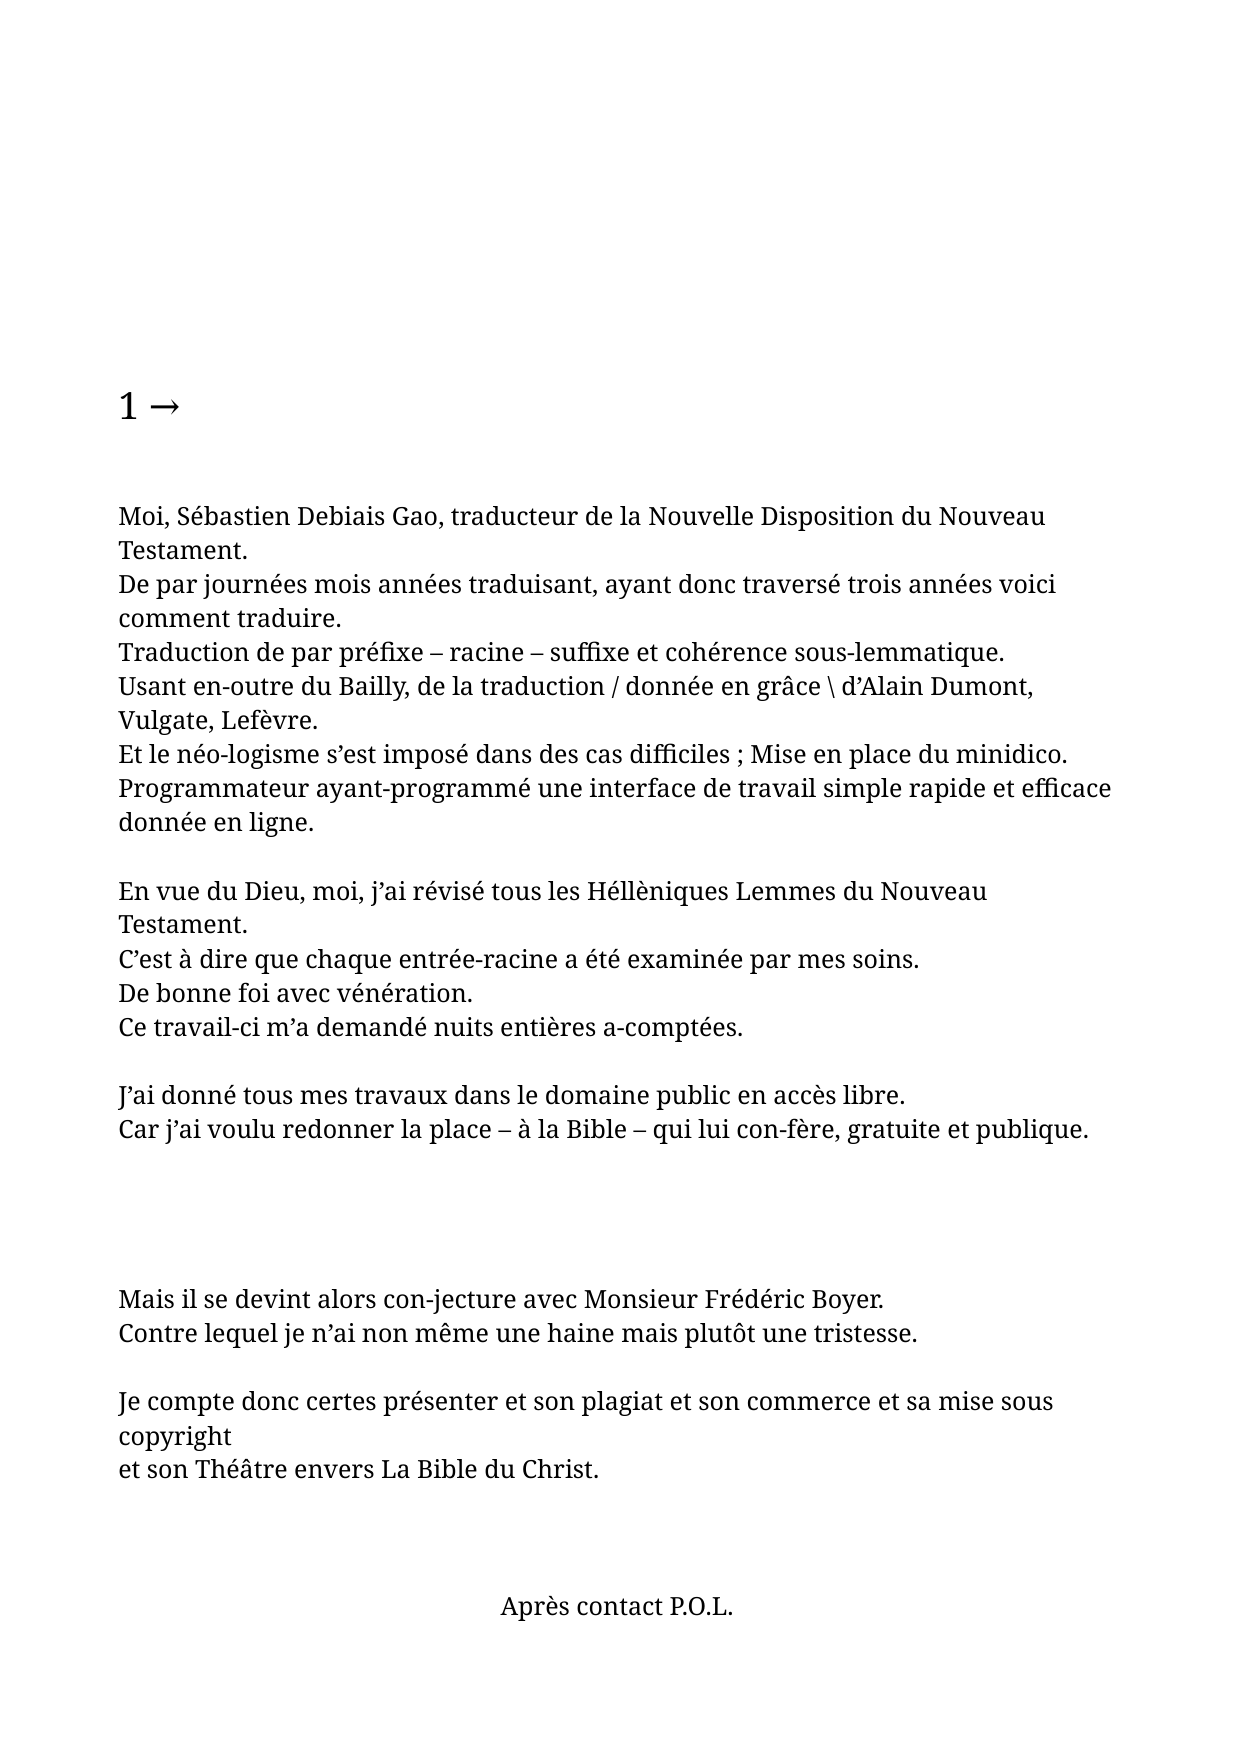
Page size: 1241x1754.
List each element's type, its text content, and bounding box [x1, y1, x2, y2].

text 1 → [118, 379, 1122, 430]
text Car j’ai voulu redonner la place – à la Bible – qui lui con-fère, gratuite et publique. [118, 1112, 1122, 1146]
text De par journées mois années traduisant, ayant donc traversé trois années voici comment traduire. [118, 567, 1122, 635]
text C’est à dire que chaque entrée-racine a été examinée par mes soins. [118, 941, 1122, 975]
text Traduction de par préfixe – racine – suffixe et cohérence sous-lemmatique. [118, 635, 1122, 669]
text Programmateur ayant-programmé une interface de travail simple rapide et efficace donnée en ligne. [118, 771, 1122, 839]
text Contre lequel je n’ai non même une haine mais plutôt une tristesse. [118, 1316, 1122, 1350]
text De bonne foi avec vénération. [118, 975, 1122, 1009]
text Moi, Sébastien Debiais Gao, traducteur de la Nouvelle Disposition du Nouveau Testament. [118, 498, 1122, 567]
text Usant en-outre du Bailly, de la traduction / donnée en grâce \ d’Alain Dumont, Vulgate, Lefèvre. [118, 669, 1122, 737]
text Mais il se devint alors con-jecture avec Monsieur Frédéric Boyer. [118, 1282, 1122, 1316]
text J’ai donné tous mes travaux dans le domaine public en accès libre. [118, 1077, 1122, 1112]
text Et le néo-logisme s’est imposé dans des cas difficiles ; Mise en place du minidico. [118, 737, 1122, 771]
text En vue du Dieu, moi, j’ai révisé tous les Héllèniques Lemmes du Nouveau Testament. [118, 873, 1122, 941]
text et son Théâtre envers La Bible du Christ. [118, 1452, 1122, 1486]
text Après contact P.O.L. [118, 1588, 1122, 1622]
text Ce travail-ci m’a demandé nuits entières a-comptées. [118, 1009, 1122, 1043]
text Je compte donc certes présenter et son plagiat et son commerce et sa mise sous copyright [118, 1384, 1122, 1452]
